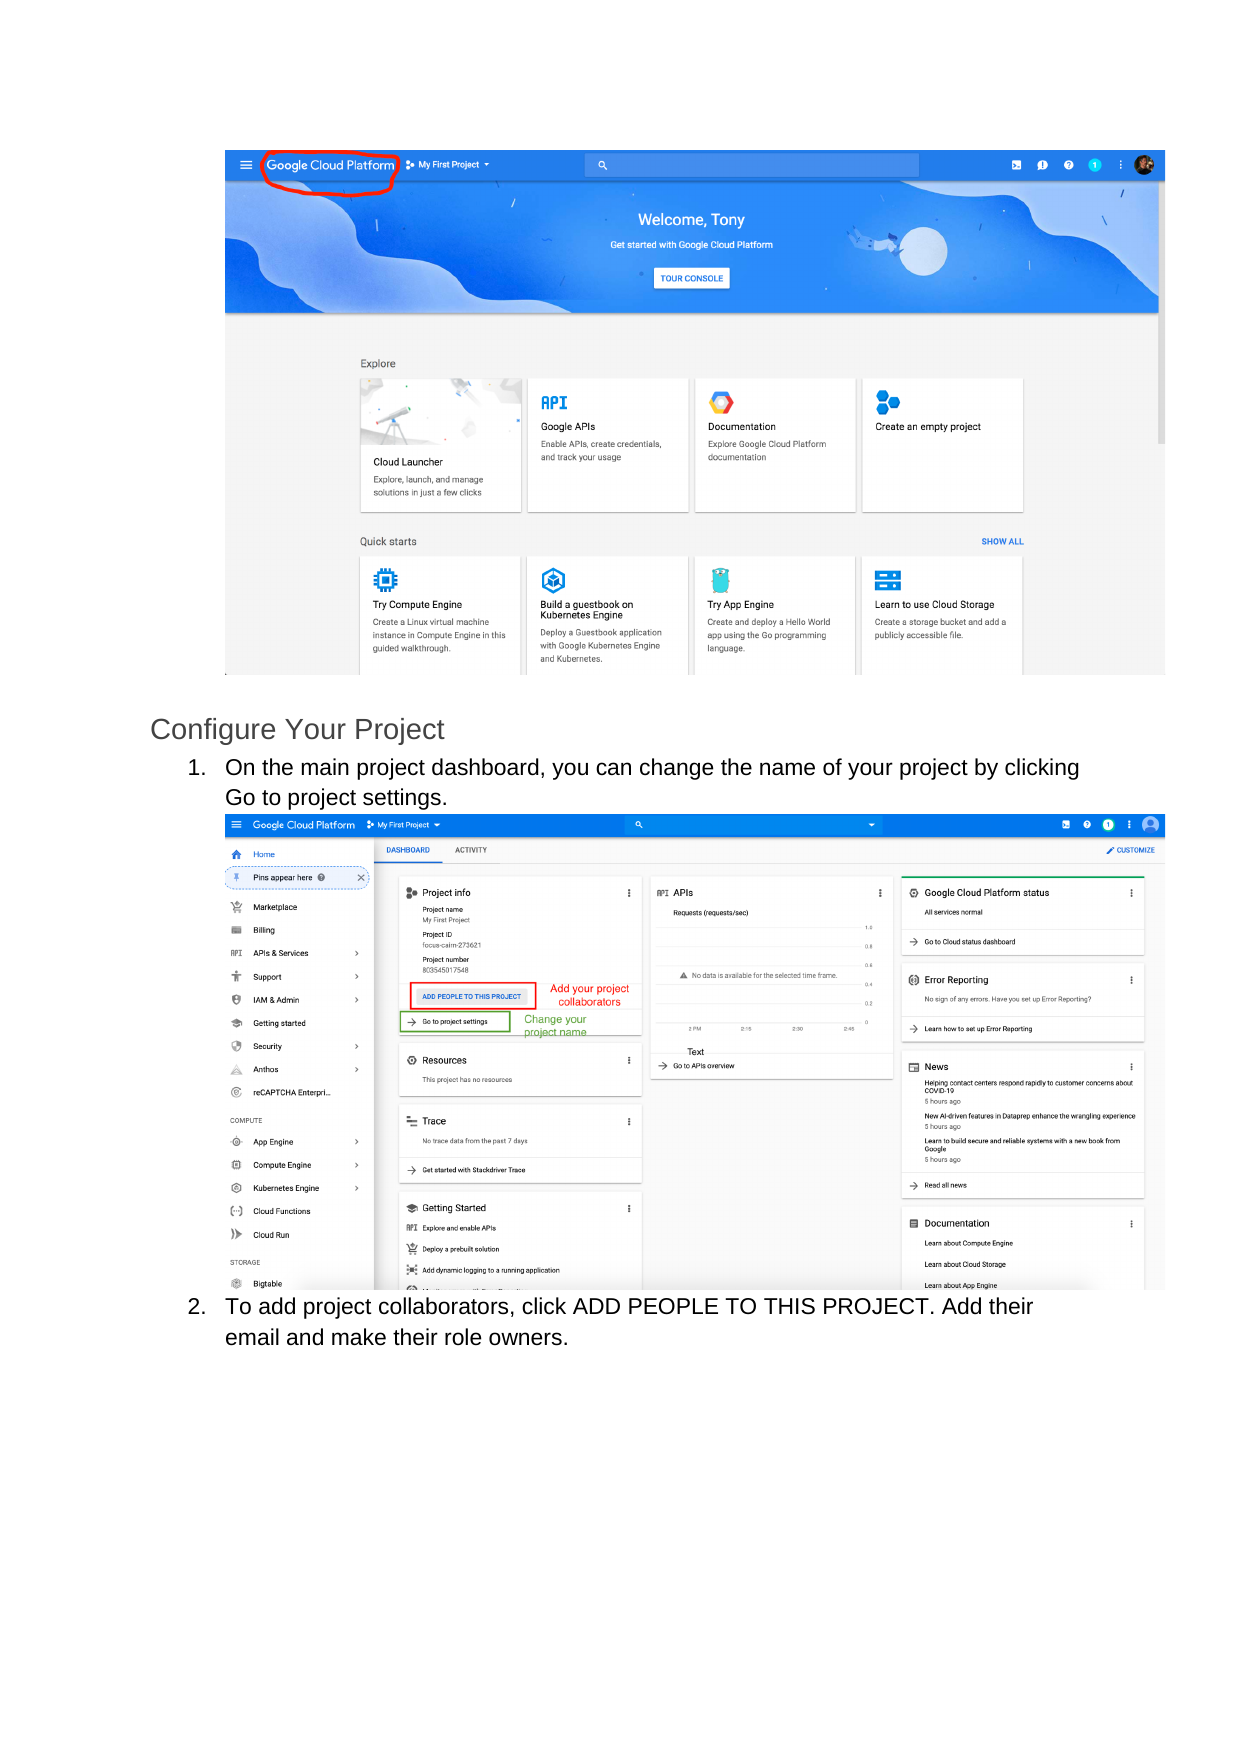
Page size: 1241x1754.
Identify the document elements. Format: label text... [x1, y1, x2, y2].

list [187, 150, 225, 675]
picture [225, 150, 1166, 675]
subtitle Configure Your Project [150, 712, 1090, 746]
list To add project collaborators, click ADD PEOPLE TO THIS PROJECT. Add their email and make their role owners. [187, 1293, 1090, 1350]
list On the main project dashboard, you can change the name of your project by clicking Go to project settings. [187, 754, 1090, 1289]
picture [225, 814, 1166, 1290]
